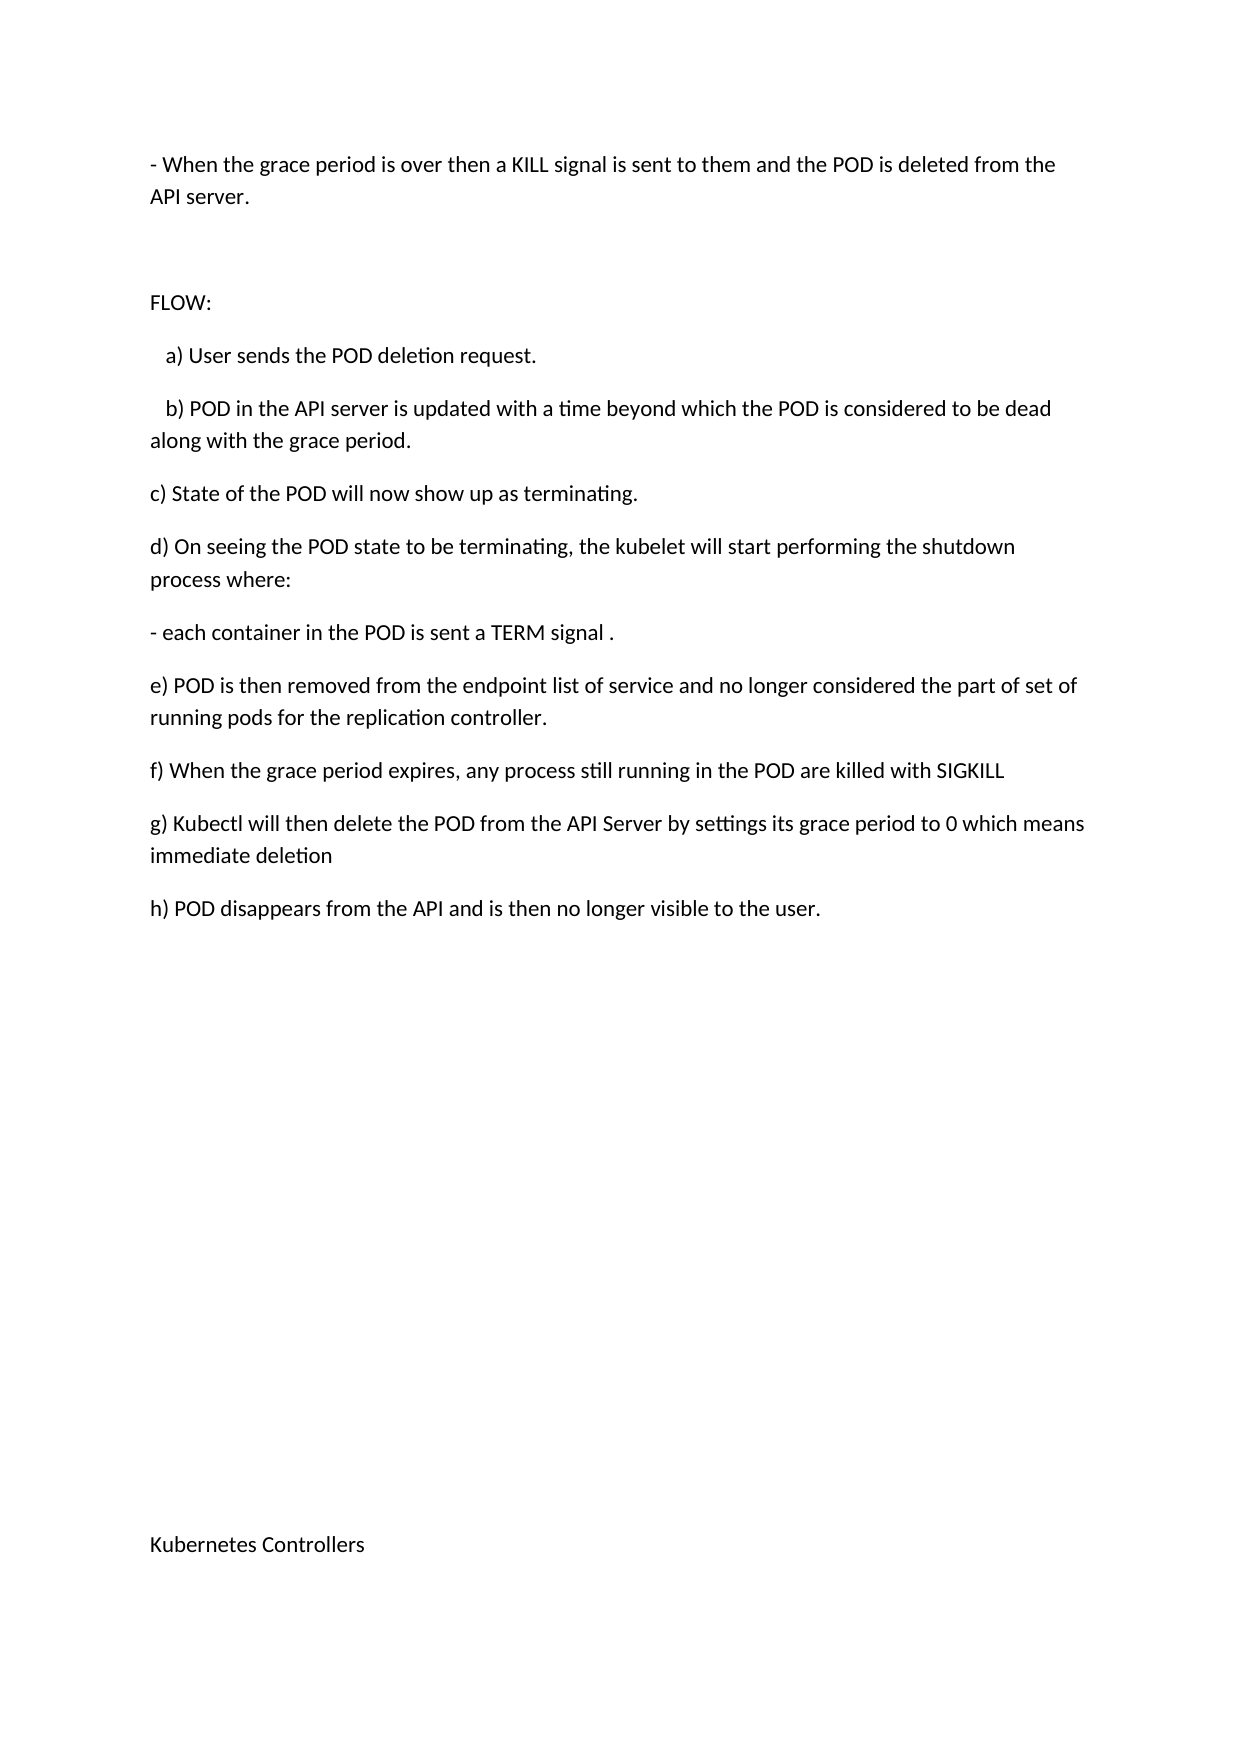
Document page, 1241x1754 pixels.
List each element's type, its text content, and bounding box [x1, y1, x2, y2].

text FLOW: [150, 288, 1090, 316]
text - When the grace period is over then a KILL signal is sent to them and the POD is deleted from the API server. [150, 150, 1090, 210]
text b) POD in the API server is updated with a time beyond which the POD is considered to be dead along with the grace period. [150, 394, 1090, 454]
text f) When the grace period expires, any process still running in the POD are killed with SIGKILL [150, 756, 1090, 784]
text - each container in the POD is sent a TERM signal . [150, 618, 1090, 646]
text e) POD is then removed from the endpoint list of service and no longer considered the part of set of running pods for the replication controller. [150, 671, 1090, 731]
text c) State of the POD will now show up as terminating. [150, 479, 1090, 507]
text h) POD disappears from the API and is then no longer visible to the user. [150, 894, 1090, 922]
text d) On seeing the POD state to be terminating, the kubelet will start performing the shutdown process where: [150, 532, 1090, 593]
text Kubernetes Controllers [150, 1530, 1090, 1558]
text g) Kubectl will then delete the POD from the API Server by settings its grace period to 0 which means immediate deletion [150, 809, 1090, 869]
text a) User sends the POD deletion request. [150, 341, 1090, 369]
